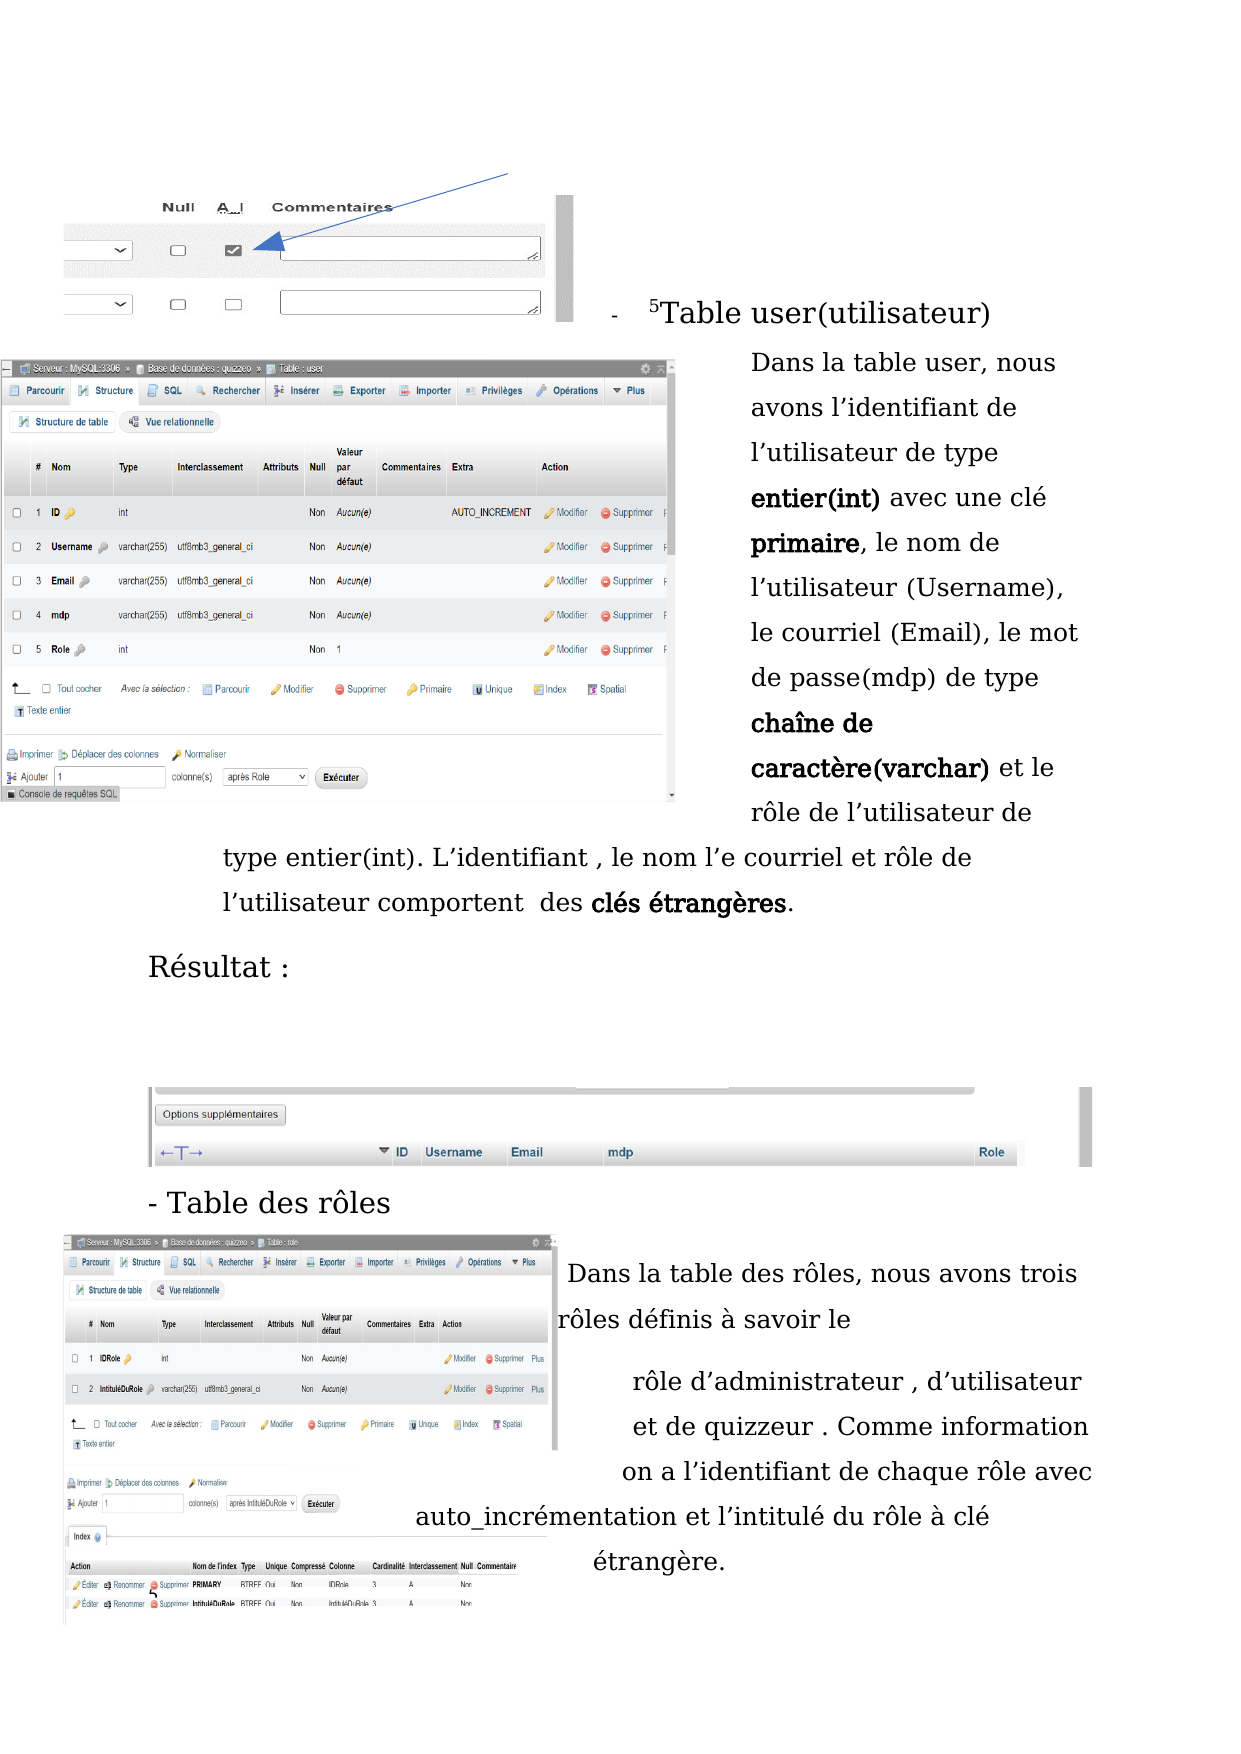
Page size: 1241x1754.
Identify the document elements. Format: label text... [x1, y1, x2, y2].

list Dans la table user, nous avons l’identifiant de l’utilisateur de type entier(int) avec une clé primaire, le nom de l’utilisateur (Username), le courriel (Email), le mot de passe(mdp) de type chaîne de caractère(varchar) et le rôle de l’utilisateur de type entier(int). L’identifiant , le nom l’e courriel et rôle de l’utilisateur comportent des clés étrangères. [223, 347, 1093, 917]
text Résultat : [148, 949, 1093, 984]
text - Table des rôles [148, 1167, 1093, 1219]
text Dans la table des rôles, nous avons trois rôles définis à savoir le [558, 1253, 1093, 1333]
list rôle d’administrateur , d’utilisateur et de quizzeur . Comme information on a l’identifiant de chaque rôle avec auto_incrémentation et l’intitulé du rôle à clé étrangère. [223, 1365, 1093, 1575]
list Table user(utilisateur) [185, 294, 1093, 329]
